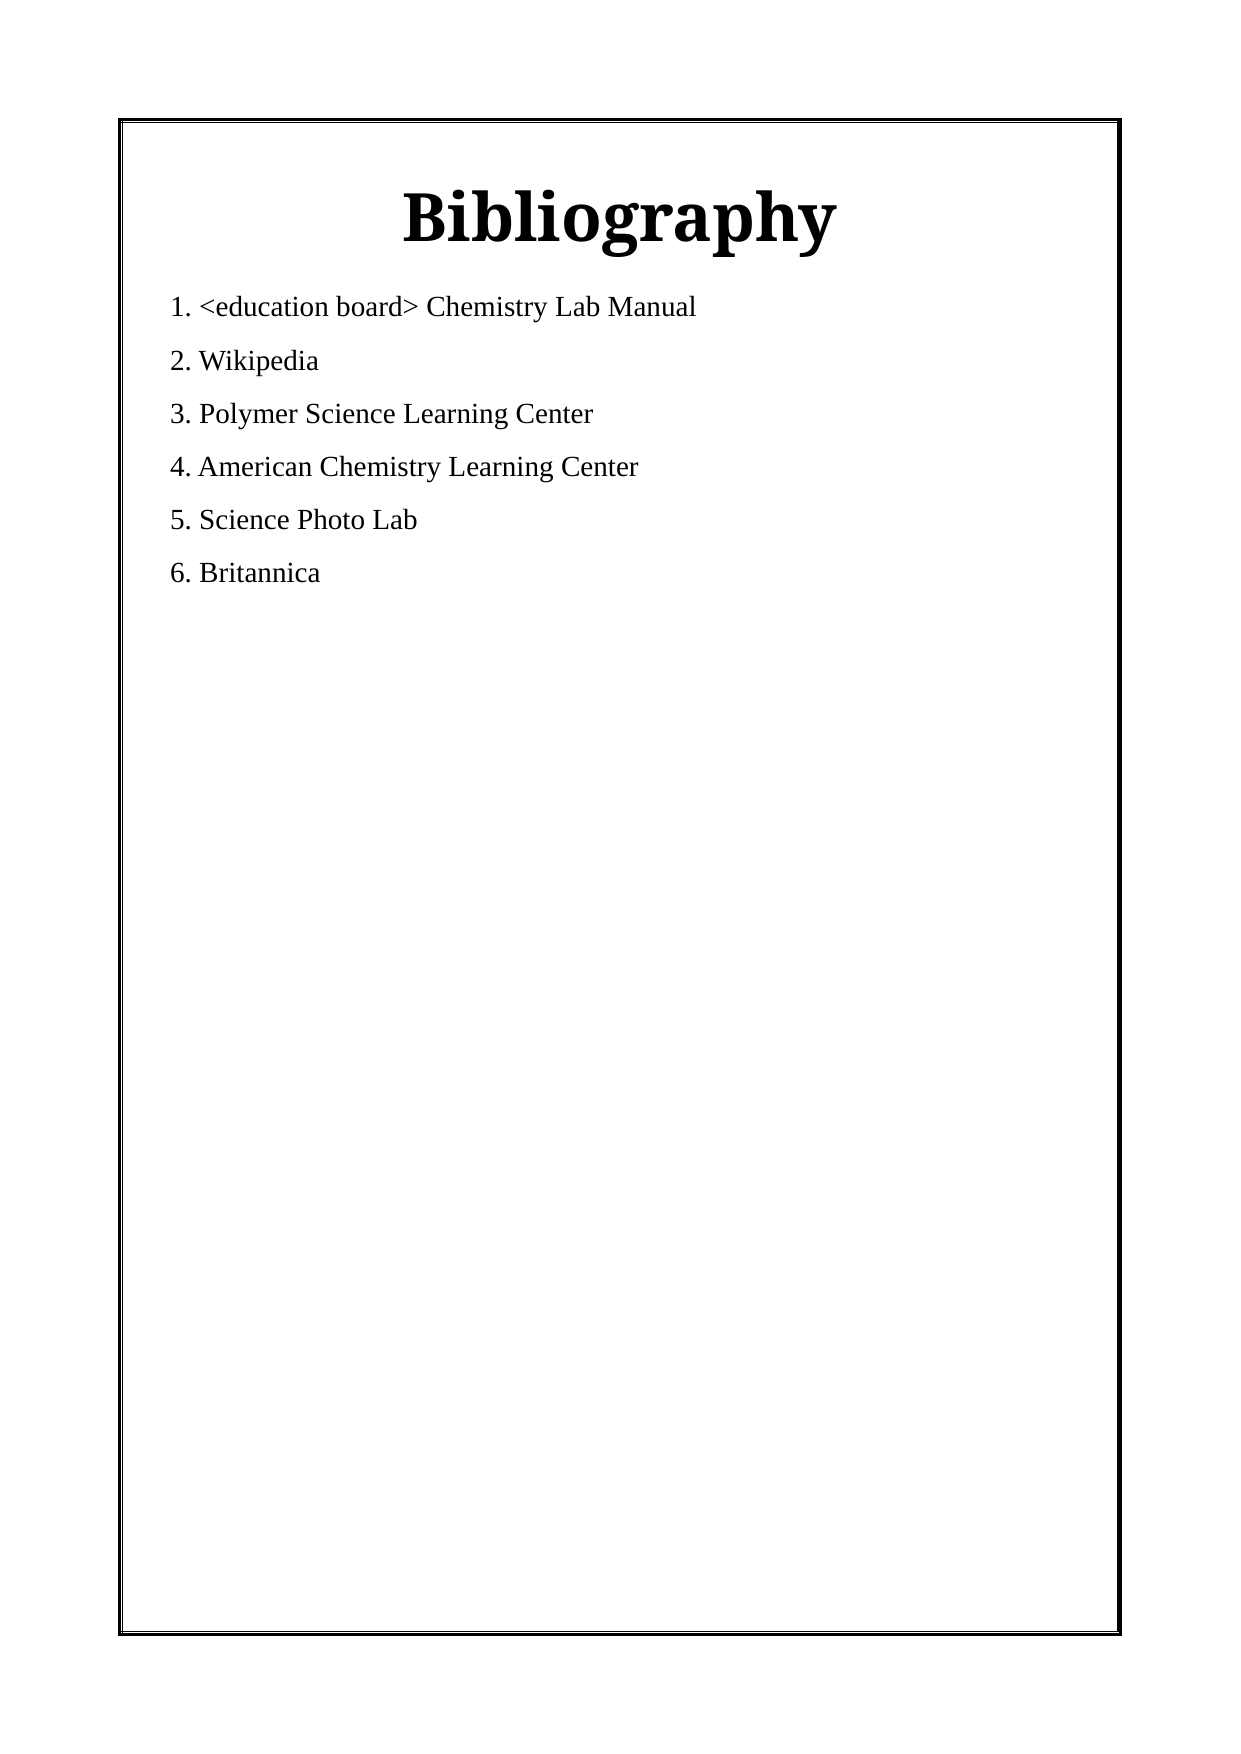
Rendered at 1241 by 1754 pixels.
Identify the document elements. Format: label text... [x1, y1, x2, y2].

text 3. Polymer Science Learning Center [170, 396, 1070, 429]
text Bibliography [170, 171, 1070, 261]
text 1. <education board> Chemistry Lab Manual [170, 289, 1070, 323]
text 2. Wikipedia [170, 343, 1070, 376]
text 5. Science Photo Lab [170, 502, 1070, 536]
text 4. American Chemistry Learning Center [170, 449, 1070, 482]
text 6. Britannica [170, 555, 1070, 589]
